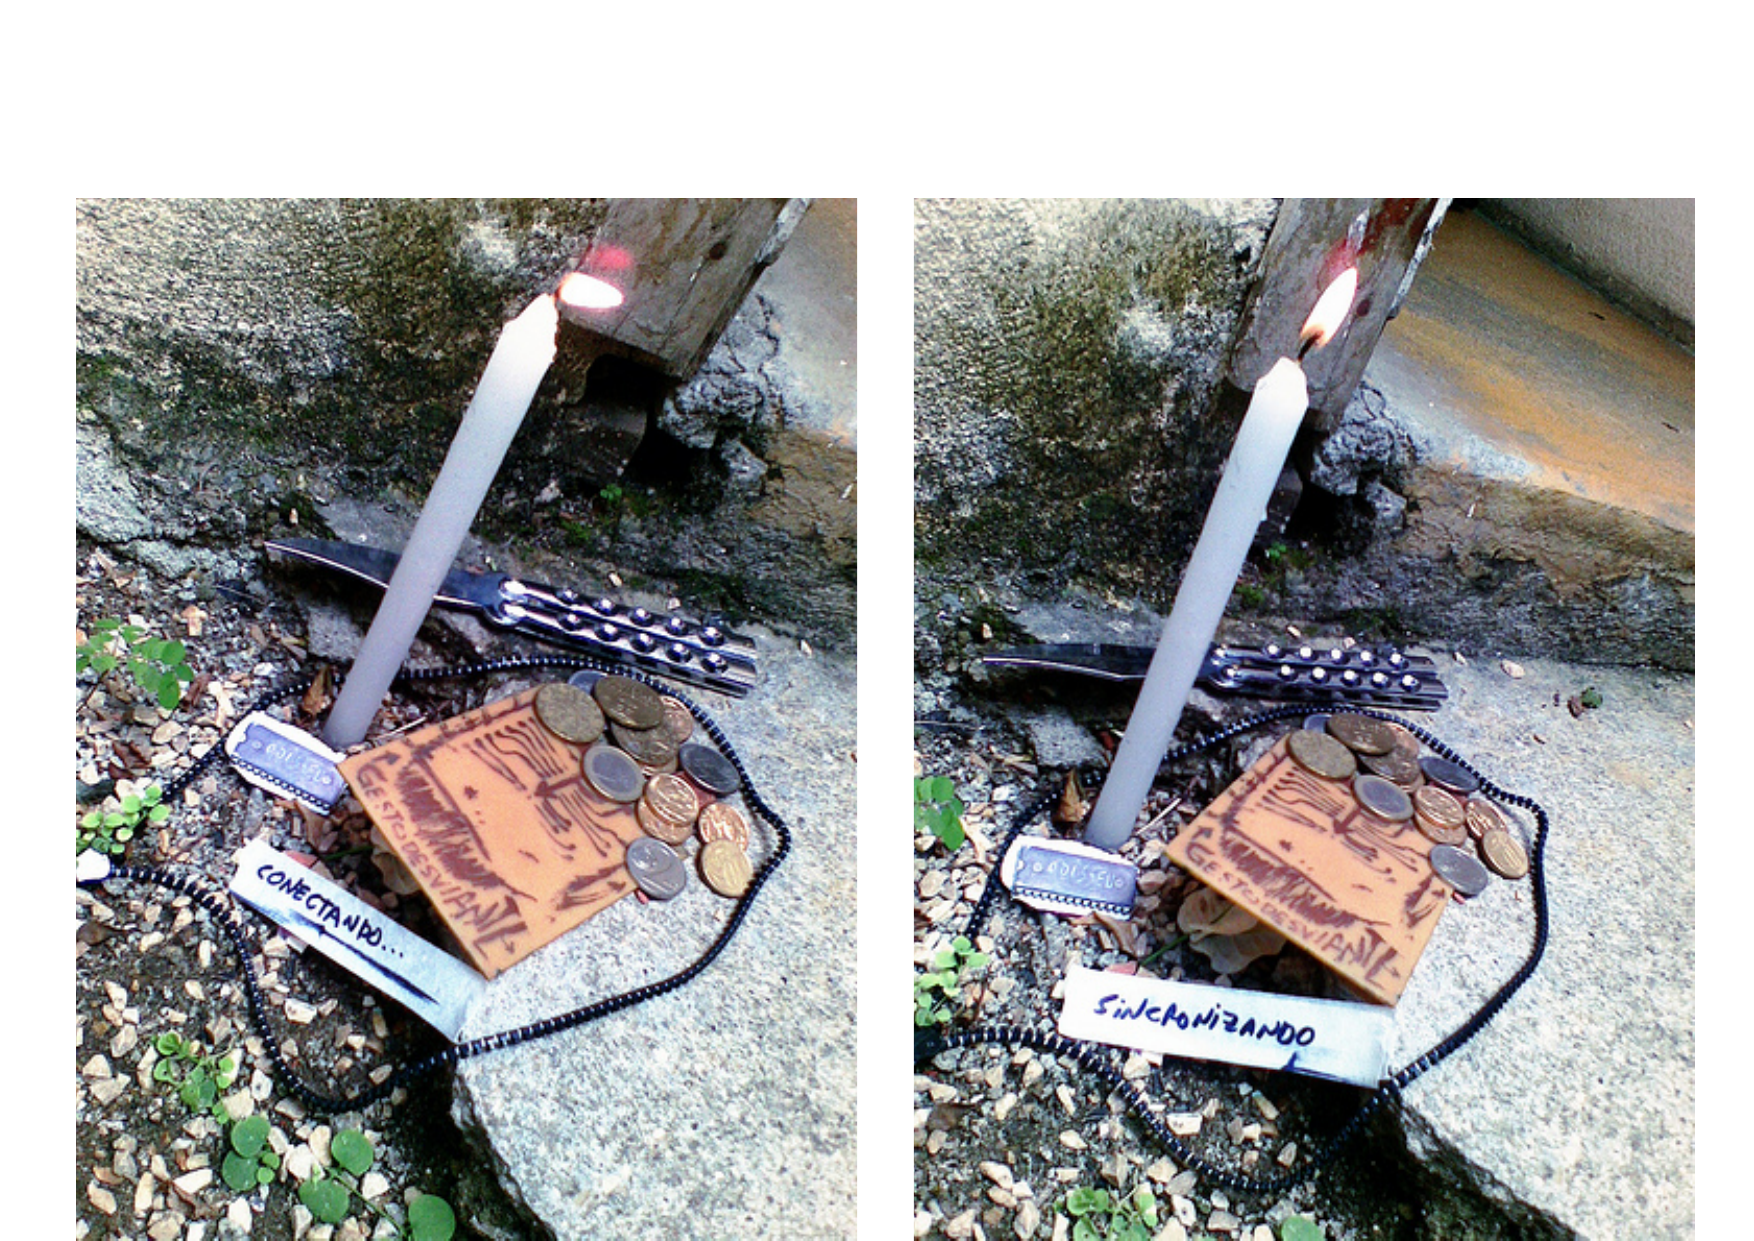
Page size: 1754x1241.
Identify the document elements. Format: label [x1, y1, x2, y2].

picture [76, 198, 858, 1241]
picture [913, 198, 1695, 1241]
